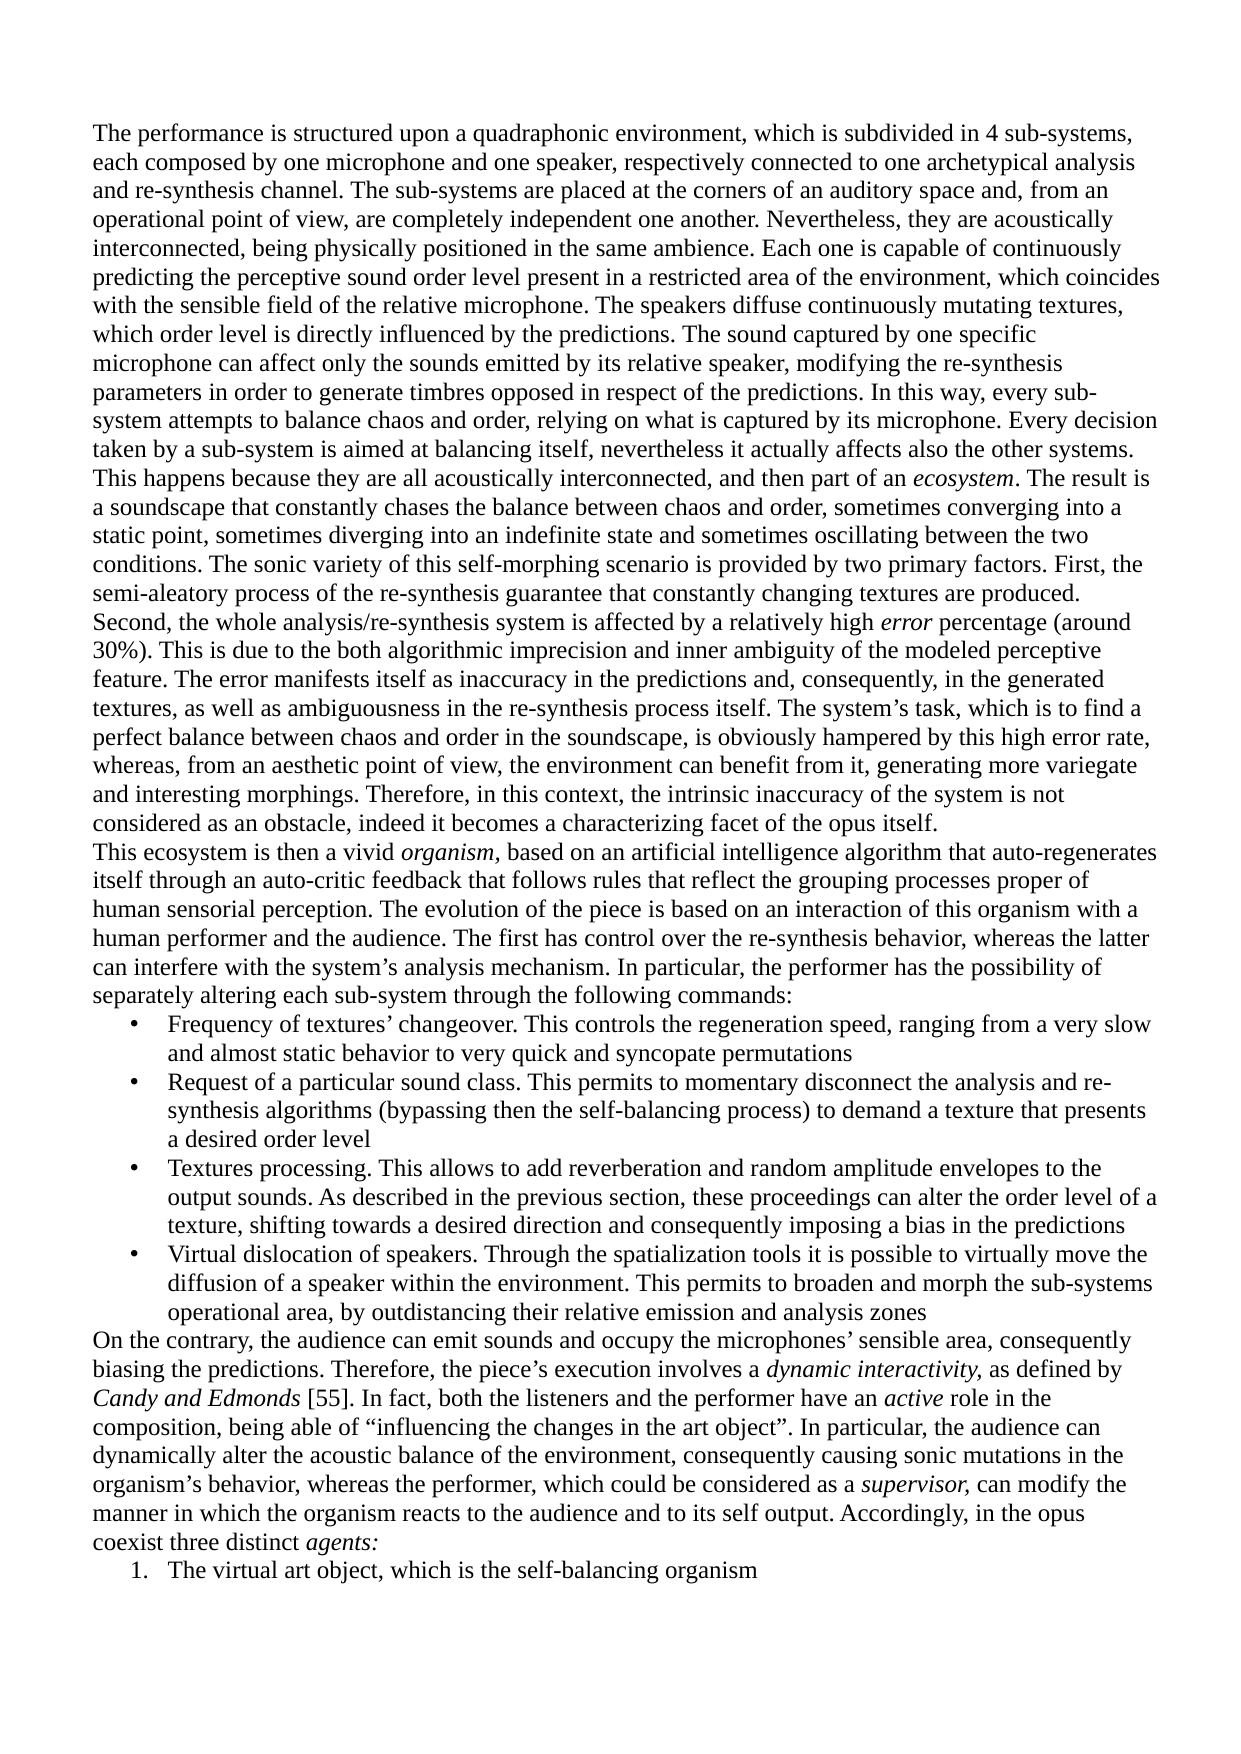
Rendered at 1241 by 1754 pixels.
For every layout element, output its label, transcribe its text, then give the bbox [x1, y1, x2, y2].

list Virtual dislocation of speakers. Through the spatialization tools it is possible to virtually move the diffusion of a speaker within the environment. This permits to broaden and morph the sub-systems operational area, by outdistancing their relative emission and analysis zones [130, 1239, 1160, 1326]
list Frequency of textures’ changeover. This controls the regeneration speed, ranging from a very slow and almost static behavior to very quick and syncopate permutations [130, 1009, 1160, 1067]
list Textures processing. This allows to add reverberation and random amplitude envelopes to the output sounds. As described in the previous section, these proceedings can alter the order level of a texture, shifting towards a desired direction and consequently imposing a bias in the predictions [130, 1153, 1160, 1239]
text The performance is structured upon a quadraphonic environment, which is subdivided in 4 sub-systems, each composed by one microphone and one speaker, respectively connected to one archetypical analysis and re-synthesis channel. The sub-systems are placed at the corners of an auditory space and, from an operational point of view, are completely independent one another. Nevertheless, they are acoustically interconnected, being physically positioned in the same ambience. Each one is capable of continuously predicting the perceptive sound order level present in a restricted area of the environment, which coincides with the sensible field of the relative microphone. The speakers diffuse continuously mutating textures, which order level is directly influenced by the predictions. The sound captured by one specific microphone can affect only the sounds emitted by its relative speaker, modifying the re-synthesis parameters in order to generate timbres opposed in respect of the predictions. In this way, every sub-system attempts to balance chaos and order, relying on what is captured by its microphone. Every decision taken by a sub-system is aimed at balancing itself, nevertheless it actually affects also the other systems. This happens because they are all acoustically interconnected, and then part of an ecosystem. The result is a soundscape that constantly chases the balance between chaos and order, sometimes converging into a static point, sometimes diverging into an indefinite state and sometimes oscillating between the two conditions. The sonic variety of this self-morphing scenario is provided by two primary factors. First, the semi-aleatory process of the re-synthesis guarantee that constantly changing textures are produced. Second, the whole analysis/re-synthesis system is affected by a relatively high error percentage (around 30%). This is due to the both algorithmic imprecision and inner ambiguity of the modeled perceptive feature. The error manifests itself as inaccuracy in the predictions and, consequently, in the generated textures, as well as ambiguousness in the re-synthesis process itself. The system’s task, which is to find a perfect balance between chaos and order in the soundscape, is obviously hampered by this high error rate, whereas, from an aesthetic point of view, the environment can benefit from it, generating more variegate and interesting morphings. Therefore, in this context, the intrinsic inaccuracy of the system is not considered as an obstacle, indeed it becomes a characterizing facet of the opus itself. [92, 118, 1160, 837]
list The virtual art object, which is the self-balancing organism [130, 1556, 1160, 1584]
text On the contrary, the audience can emit sounds and occupy the microphones’ sensible area, consequently biasing the predictions. Therefore, the piece’s execution involves a dynamic interactivity, as defined by Candy and Edmonds [55]. In fact, both the listeners and the performer have an active role in the composition, being able of “influencing the changes in the art object”. In particular, the audience can dynamically alter the acoustic balance of the environment, consequently causing sonic mutations in the organism’s behavior, whereas the performer, which could be considered as a supervisor, can modify the manner in which the organism reacts to the audience and to its self output. Accordingly, in the opus coexist three distinct agents: [92, 1326, 1160, 1556]
list Request of a particular sound class. This permits to momentary disconnect the analysis and re-synthesis algorithms (bypassing then the self-balancing process) to demand a texture that presents a desired order level [130, 1067, 1160, 1153]
text This ecosystem is then a vivid organism, based on an artificial intelligence algorithm that auto-regenerates itself through an auto-critic feedback that follows rules that reflect the grouping processes proper of human sensorial perception. The evolution of the piece is based on an interaction of this organism with a human performer and the audience. The first has control over the re-synthesis behavior, whereas the latter can interfere with the system’s analysis mechanism. In particular, the performer has the possibility of separately altering each sub-system through the following commands: [92, 837, 1160, 1009]
